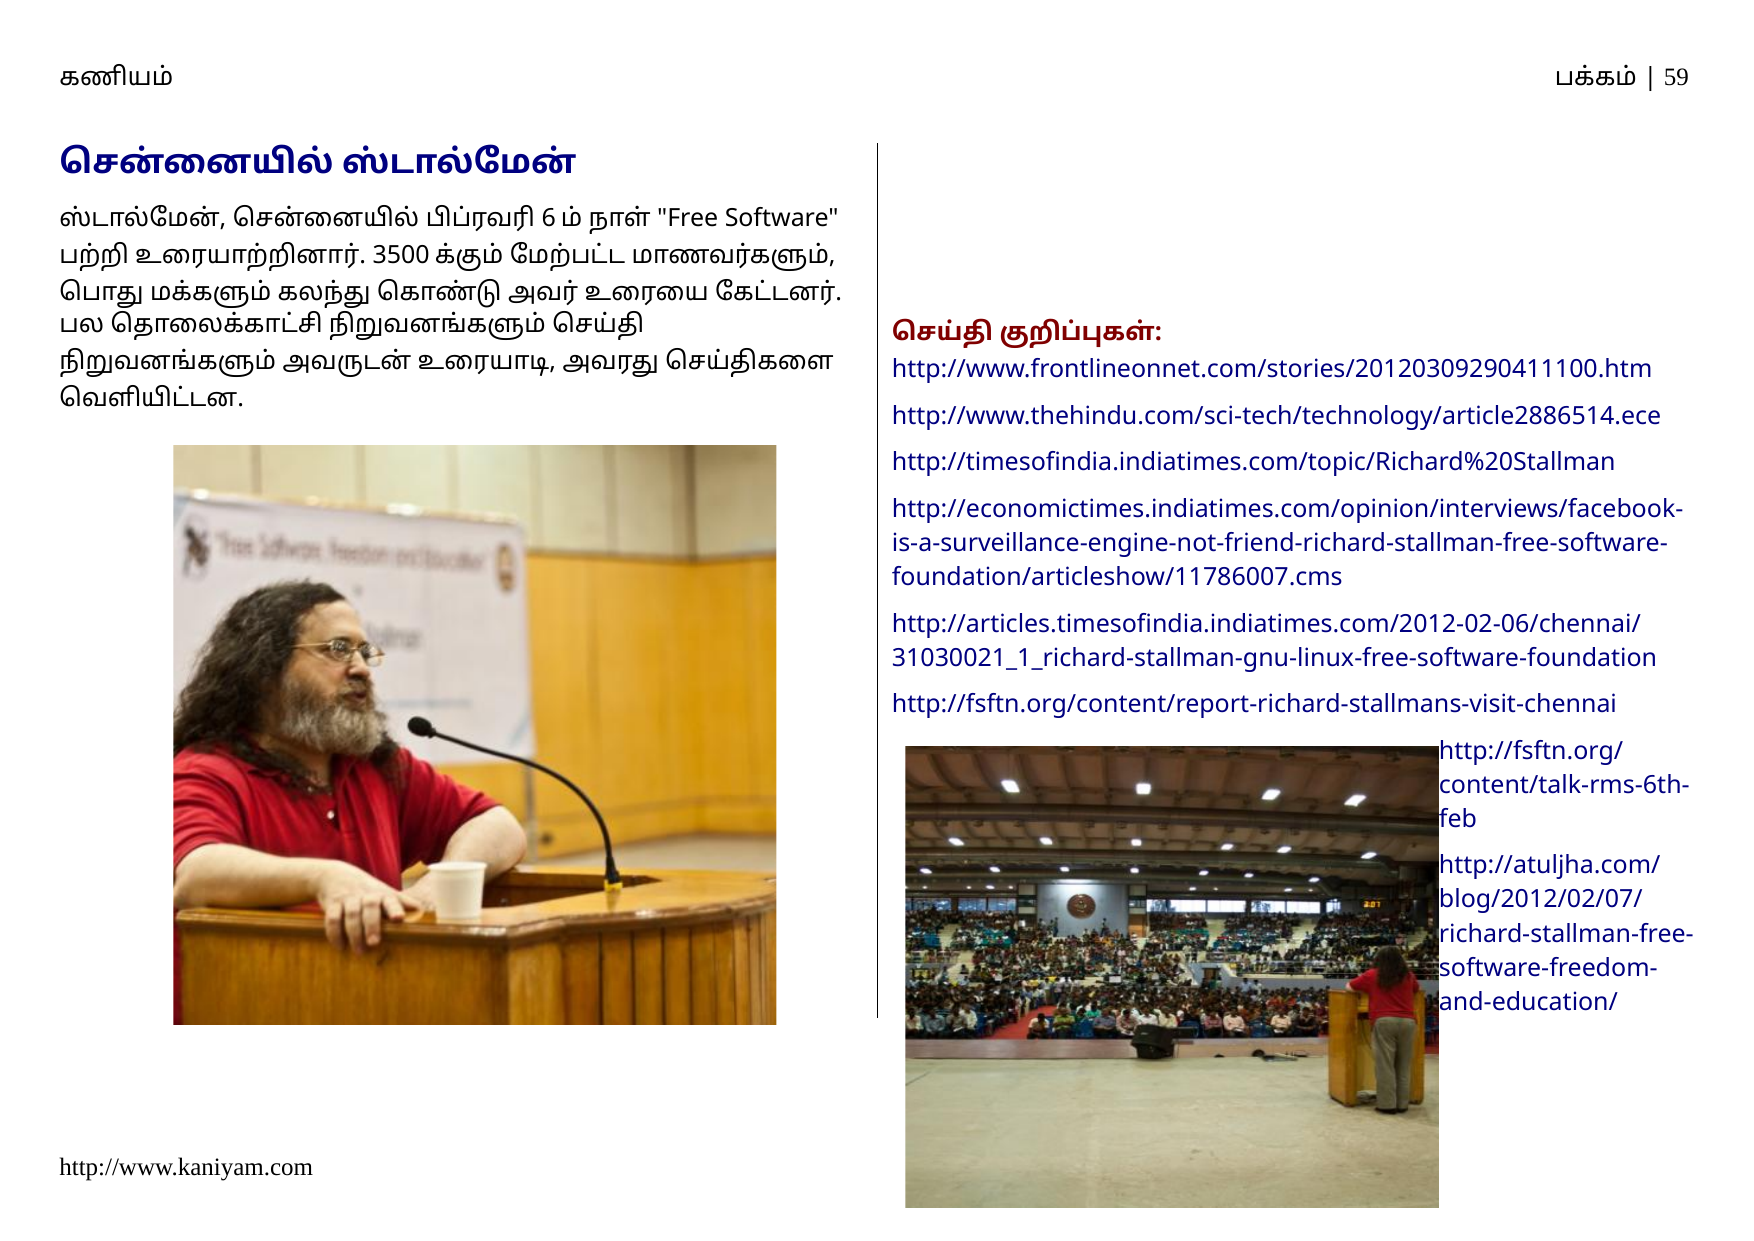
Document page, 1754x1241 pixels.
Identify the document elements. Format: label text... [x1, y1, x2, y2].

text http://fsftn.org/content/report-richard-stallmans-visit-chennai [892, 686, 1695, 720]
text ஸ்டால்மேன், சென்னையில் பிப்ரவரி 6ம் நாள் "Free Software" பற்றி உரையாற்றினார். 3500க்கும் மேற்பட்ட மாணவர்களும், பொது மக்களும் கலந்து கொண்டு அவர் உரையை கேட்டனர். பல தொலைக்காட்சி நிறுவனங்களும் செய்தி நிறுவனங்களும் அவருடன் உரையாடி, அவரது செய்திகளை வெளியிட்டன. [59, 199, 862, 417]
text http://fsftn.org/content/talk-rms-6th-feb [892, 732, 1695, 834]
text செய்தி குறிப்புகள்: [892, 314, 1695, 351]
subtitle சென்னையில் ஸ்டால்மேன் [59, 143, 862, 187]
text http://www.thehindu.com/sci-tech/technology/article2886514.ece [892, 397, 1695, 431]
text http://economictimes.indiatimes.com/opinion/interviews/facebook-is-a-surveillance-engine-not-friend-richard-stallman-free-software-foundation/articleshow/11786007.cms [892, 491, 1695, 593]
text http://www.frontlineonnet.com/stories/20120309290411100.htm [892, 351, 1695, 385]
text [892, 847, 905, 1017]
picture [905, 746, 1439, 1208]
text http://atuljha.com/blog/2012/02/07/richard-stallman-free-software-freedom-and-education/ [1439, 847, 1695, 1017]
picture [173, 445, 777, 1025]
text http://articles.timesofindia.indiatimes.com/2012-02-06/chennai/31030021_1_richard-stallman-gnu-linux-free-software-foundation [892, 605, 1695, 673]
text http://timesofindia.indiatimes.com/topic/Richard%20Stallman [892, 444, 1695, 478]
